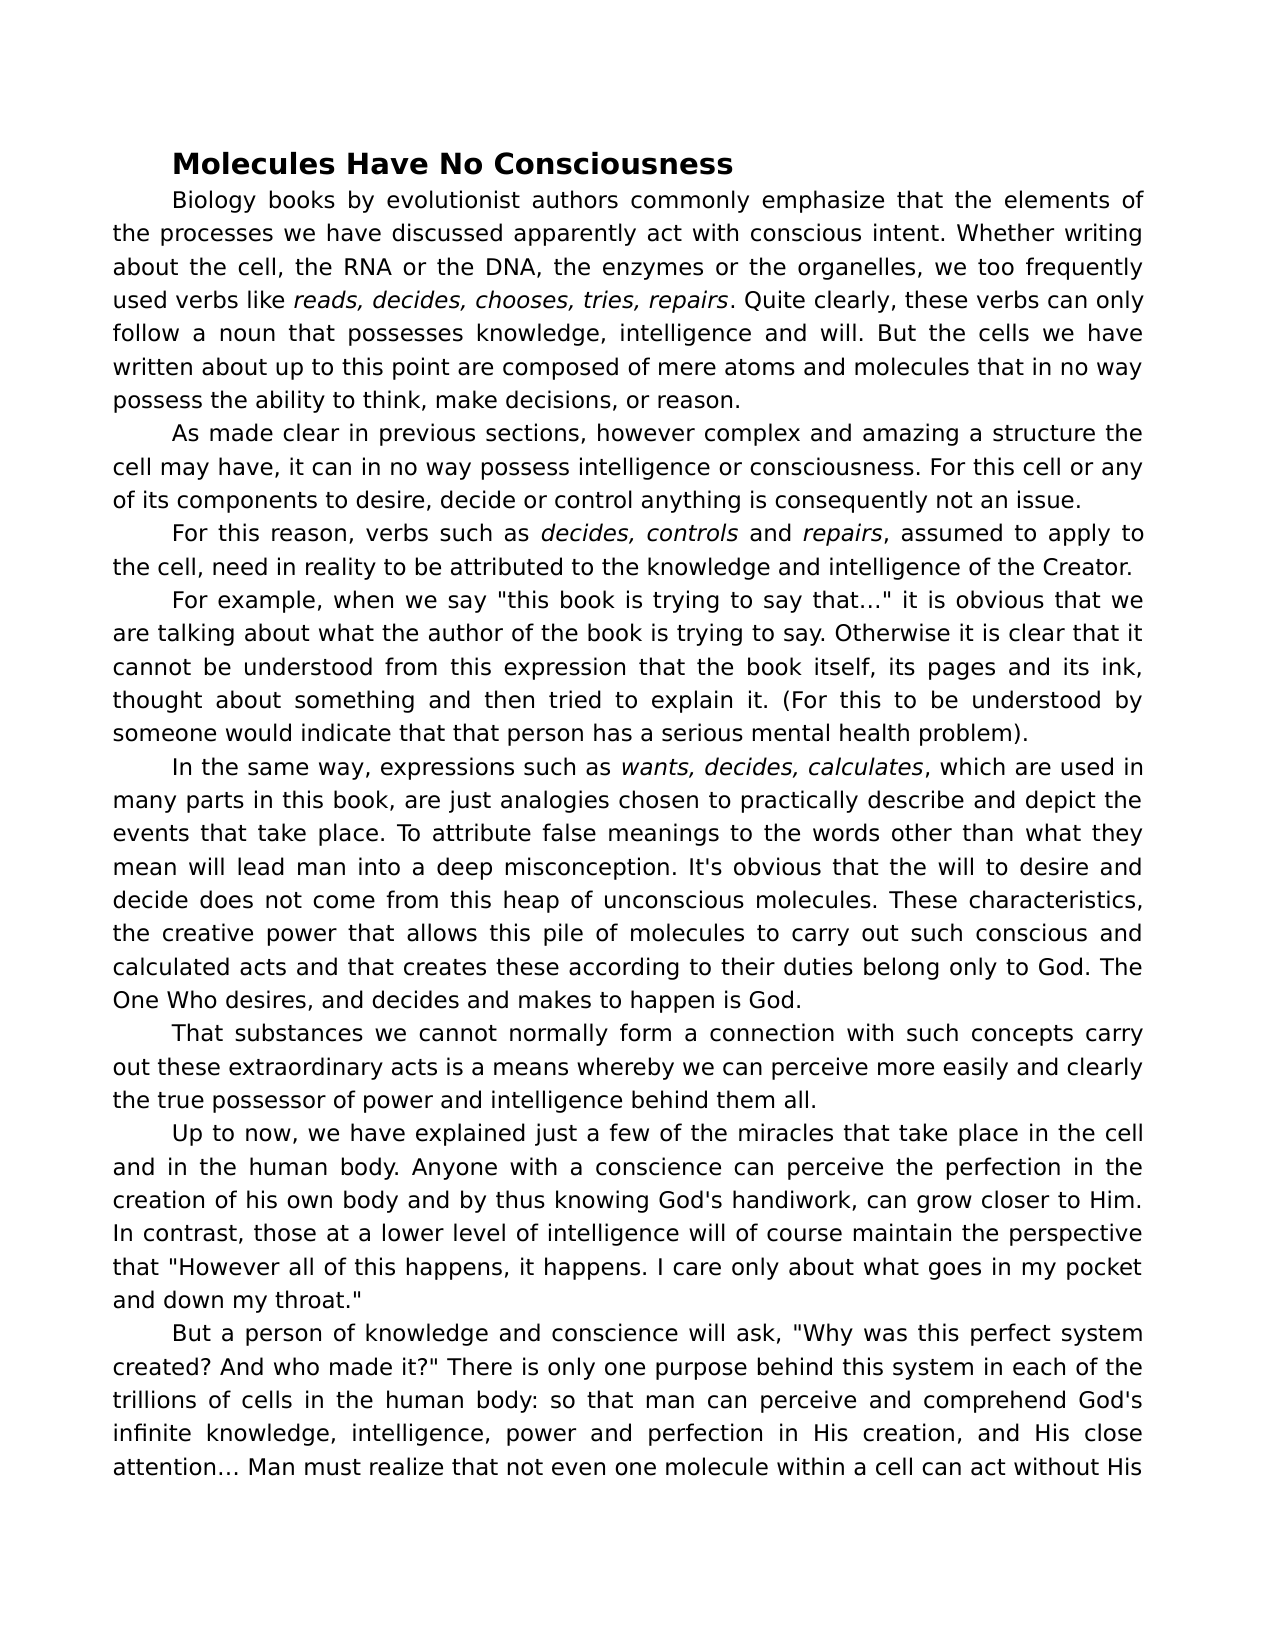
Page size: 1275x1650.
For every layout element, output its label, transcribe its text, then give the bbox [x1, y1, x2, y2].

text In the same way, expressions such as wants, decides, calculates, which are used in many parts in this book, are just analogies chosen to practically describe and depict the events that take place. To attribute false meanings to the words other than what they mean will lead man into a deep misconception. It's obvious that the will to desire and decide does not come from this heap of unconscious molecules. These characteristics, the creative power that allows this pile of molecules to carry out such conscious and calculated acts and that creates these according to their duties belong only to God. The One Who desires, and decides and makes to happen is God. [112, 748, 1145, 1015]
text Biology books by evolutionist authors commonly emphasize that the elements of the processes we have discussed apparently act with conscious intent. Whether writing about the cell, the RNA or the DNA, the enzymes or the organelles, we too frequently used verbs like reads, decides, chooses, tries, repairs. Quite clearly, these verbs can only follow a noun that possesses knowledge, intelligence and will. But the cells we have written about up to this point are composed of mere atoms and molecules that in no way possess the ability to think, make decisions, or reason. [112, 182, 1145, 415]
text Up to now, we have explained just a few of the miracles that take place in the cell and in the human body. Anyone with a conscience can perceive the perfection in the creation of his own body and by thus knowing God's handiwork, can grow closer to Him. In contrast, those at a lower level of intelligence will of course maintain the perspective that "However all of this happens, it happens. I care only about what goes in my pocket and down my throat." [112, 1115, 1145, 1315]
text For example, when we say "this book is trying to say that…" it is obvious that we are talking about what the author of the book is trying to say. Otherwise it is clear that it cannot be understood from this expression that the book itself, its pages and its ink, thought about something and then tried to explain it. (For this to be understood by someone would indicate that that person has a serious mental health problem). [112, 582, 1145, 748]
text Molecules Have No Consciousness [112, 148, 1145, 182]
text As made clear in previous sections, however complex and amazing a structure the cell may have, it can in no way possess intelligence or consciousness. For this cell or any of its components to desire, decide or control anything is consequently not an issue. [112, 415, 1145, 515]
text For this reason, verbs such as decides, controls and repairs, assumed to apply to the cell, need in reality to be attributed to the knowledge and intelligence of the Creator. [112, 515, 1145, 582]
text That substances we cannot normally form a connection with such concepts carry out these extraordinary acts is a means whereby we can perceive more easily and clearly the true possessor of power and intelligence behind them all. [112, 1015, 1145, 1115]
text But a person of knowledge and conscience will ask, "Why was this perfect system created? And who made it?" There is only one purpose behind this system in each of the trillions of cells in the human body: so that man can perceive and comprehend God's infinite knowledge, intelligence, power and perfection in His creation, and His close attention… Man must realize that not even one molecule within a cell can act without His [112, 1315, 1145, 1482]
